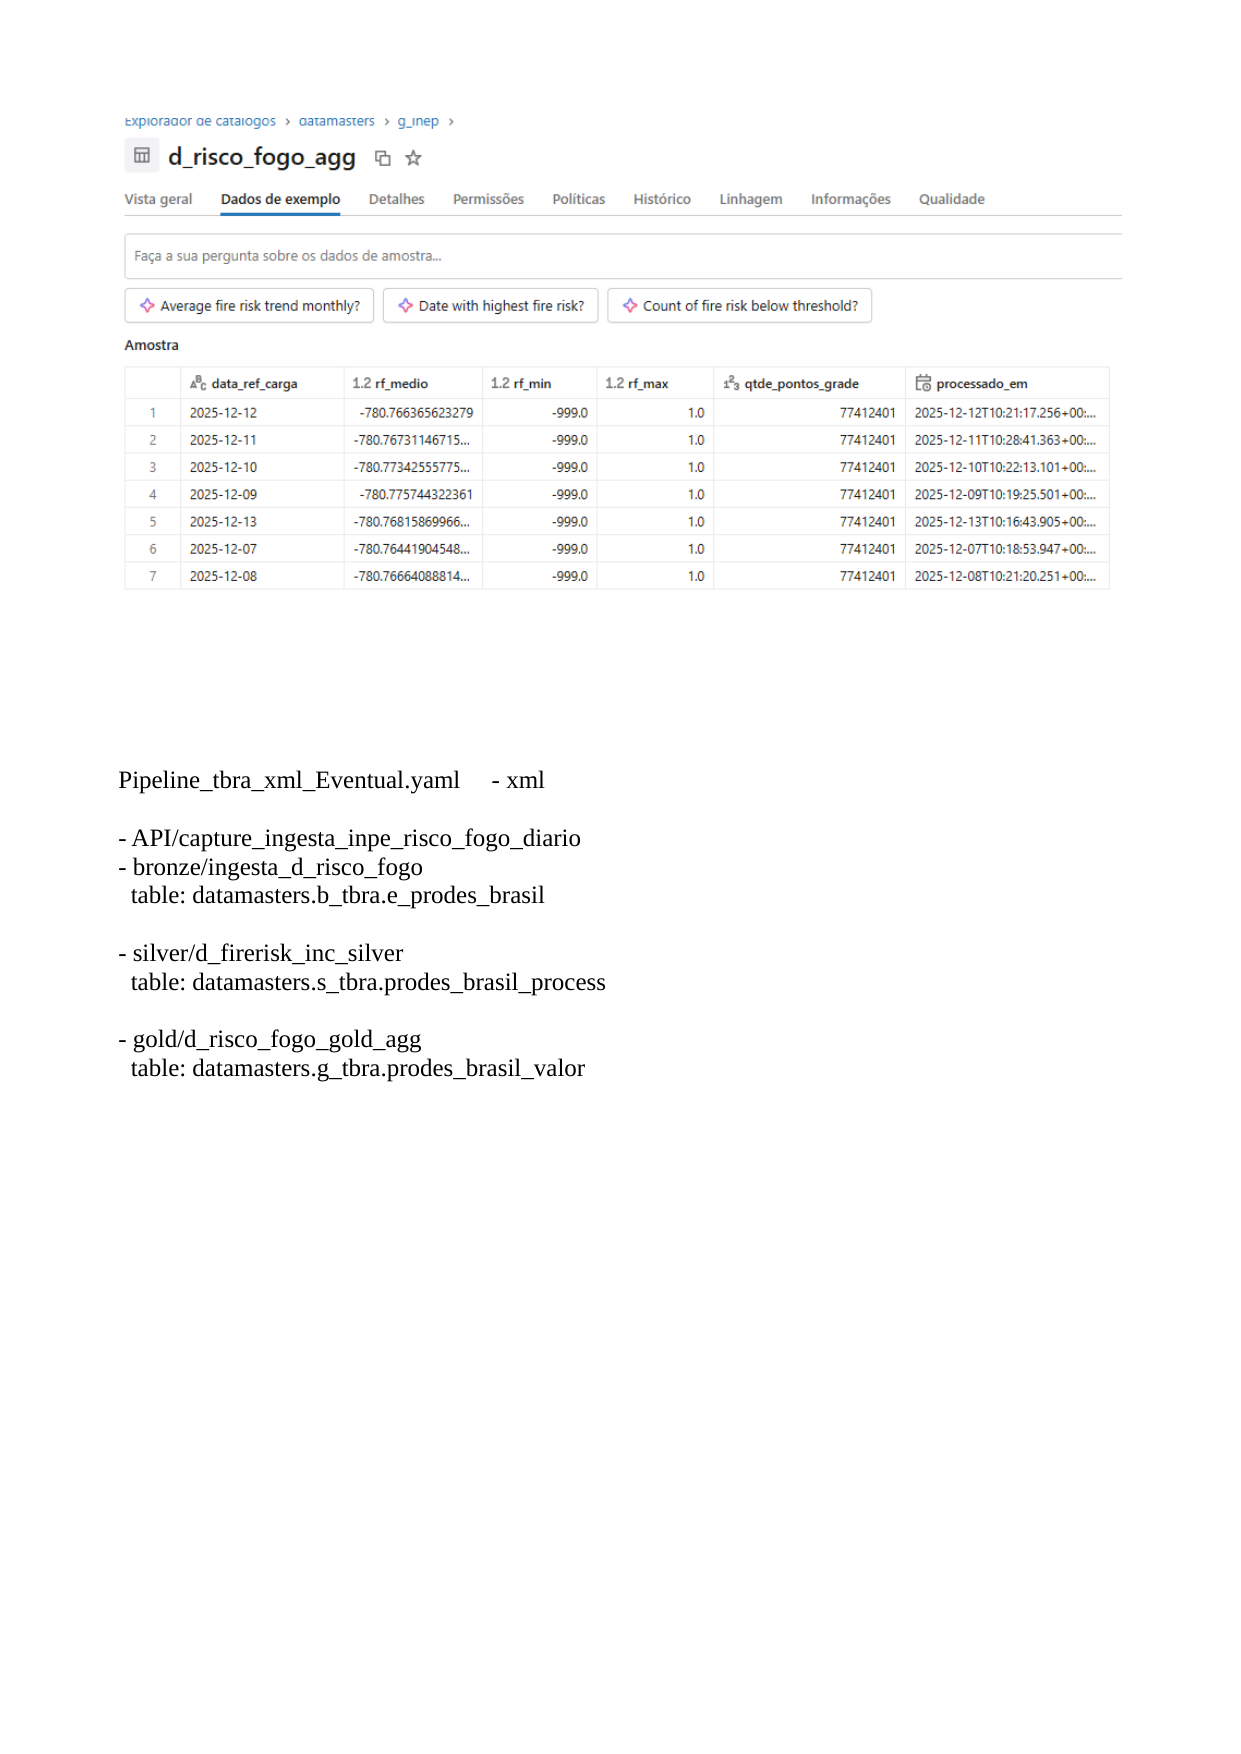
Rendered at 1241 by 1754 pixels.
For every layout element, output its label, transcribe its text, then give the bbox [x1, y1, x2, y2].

text table: datamasters.s_tbra.prodes_brasil_process [118, 967, 1122, 995]
text Pipeline_tbra_xml_Eventual.yaml - xml [118, 765, 1122, 794]
picture [118, 118, 1123, 593]
text - silver/d_firerisk_inc_silver [118, 938, 1122, 967]
text - gold/d_risco_fogo_gold_agg [118, 1024, 1122, 1053]
text - bronze/ingesta_d_risco_fogo [118, 852, 1122, 880]
text - API/capture_ingesta_inpe_risco_fogo_diario [118, 823, 1122, 852]
text table: datamasters.b_tbra.e_prodes_brasil [118, 880, 1122, 909]
text table: datamasters.g_tbra.prodes_brasil_valor [118, 1053, 1122, 1082]
